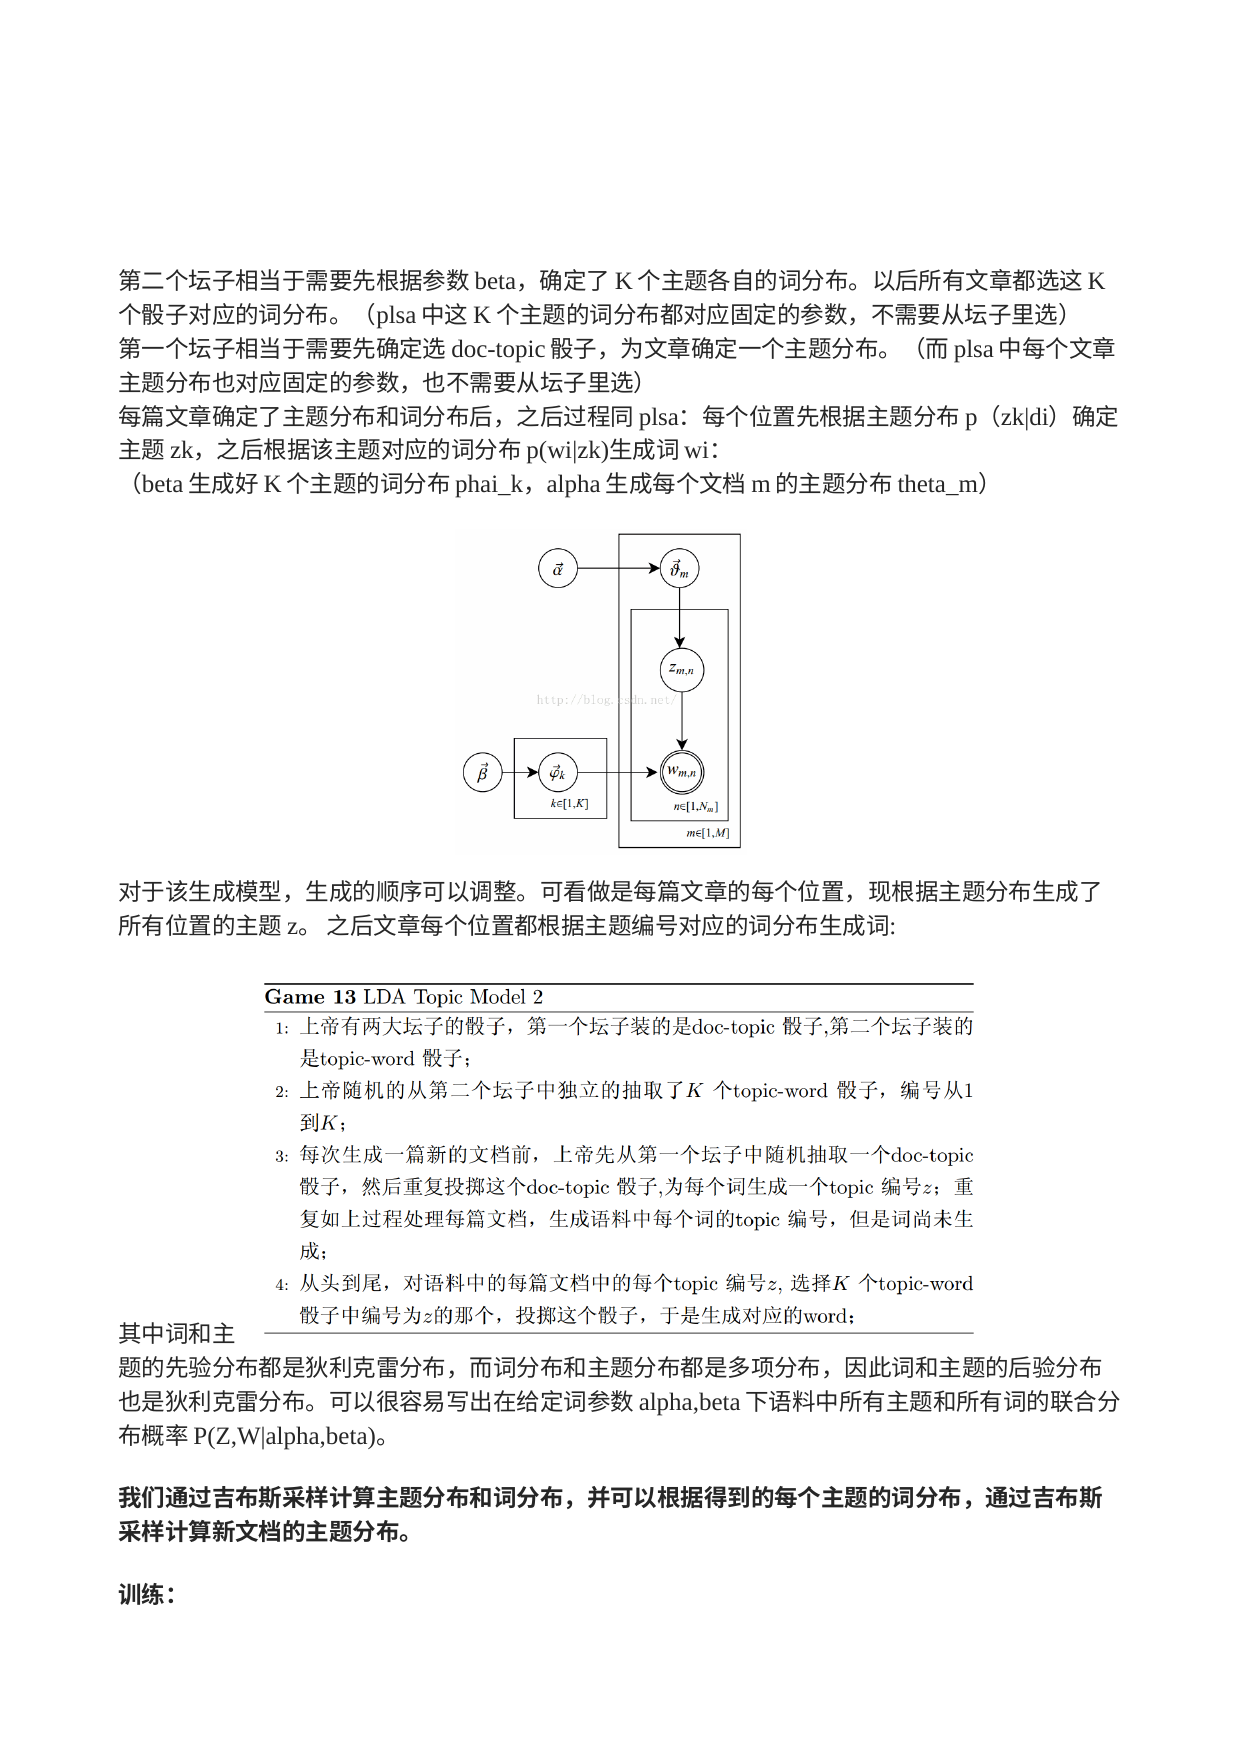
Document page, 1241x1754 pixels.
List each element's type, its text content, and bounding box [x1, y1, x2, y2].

text （beta生成好K个主题的词分布phai_k，alpha生成每个文档m的主题分布theta_m） [118, 466, 1122, 499]
picture [246, 975, 998, 1336]
text 训练： [118, 1576, 1122, 1610]
text 对于该生成模型，生成的顺序可以调整。可看做是每篇文章的每个位置，现根据主题分布生成了所有位置的主题z。 之后文章每个位置都根据主题编号对应的词分布生成词: [118, 873, 1122, 941]
picture [455, 529, 747, 855]
text 第二个坛子相当于需要先根据参数beta，确定了K个主题各自的词分布。以后所有文章都选这K个骰子对应的词分布。（plsa中这K个主题的词分布都对应固定的参数，不需要从坛子里选） [118, 262, 1122, 330]
text 我们通过吉布斯采样计算主题分布和词分布，并可以根据得到的每个主题的词分布，通过吉布斯采样计算新文档的主题分布。 [118, 1479, 1122, 1547]
text 每篇文章确定了主题分布和词分布后，之后过程同plsa：每个位置先根据主题分布p（zk|di）确定主题zk，之后根据该主题对应的词分布p(wi|zk)生成词wi： [118, 398, 1122, 466]
text 第一个坛子相当于需要先确定选doc-topic骰子，为文章确定一个主题分布。（而plsa中每个文章主题分布也对应固定的参数，也不需要从坛子里选） [118, 330, 1122, 398]
text 其中词和主题的先验分布都是狄利克雷分布，而词分布和主题分布都是多项分布，因此词和主题的后验分布也是狄利克雷分布。可以很容易写出在给定词参数alpha,beta下语料中所有主题和所有词的联合分布概率P(Z,W|alpha,beta)。 [118, 1315, 1122, 1451]
